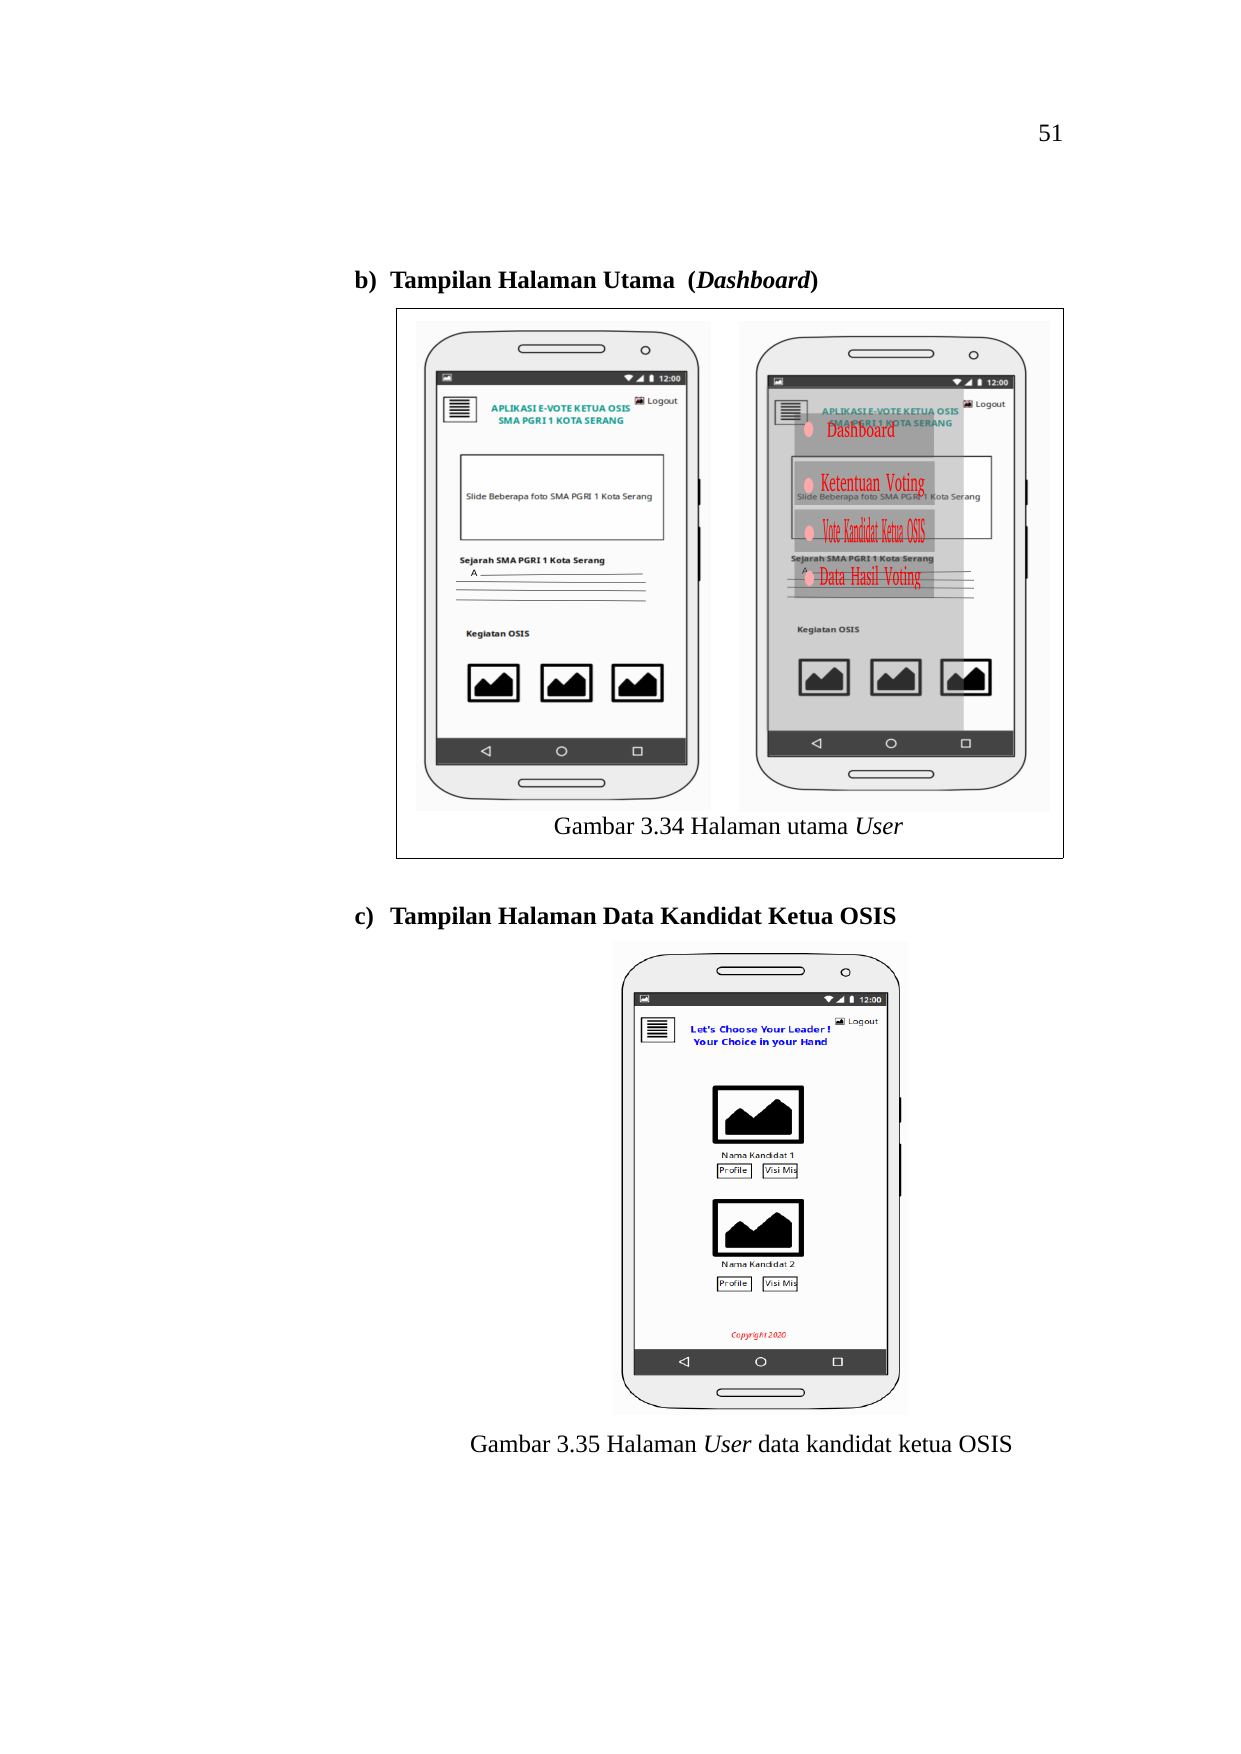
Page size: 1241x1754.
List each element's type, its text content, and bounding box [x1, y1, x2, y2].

picture [738, 321, 1050, 812]
table_header Gambar 3.34 Halaman utama User [397, 309, 1063, 858]
list Tampilan Halaman Utama (Dashboard) [354, 265, 1063, 294]
list Tampilan Halaman Data Kandidat Ketua OSIS [354, 901, 1063, 930]
picture [415, 321, 711, 811]
text Gambar 3.35 Halaman User data kandidat ketua OSIS [419, 944, 1063, 1458]
picture [613, 942, 909, 1415]
